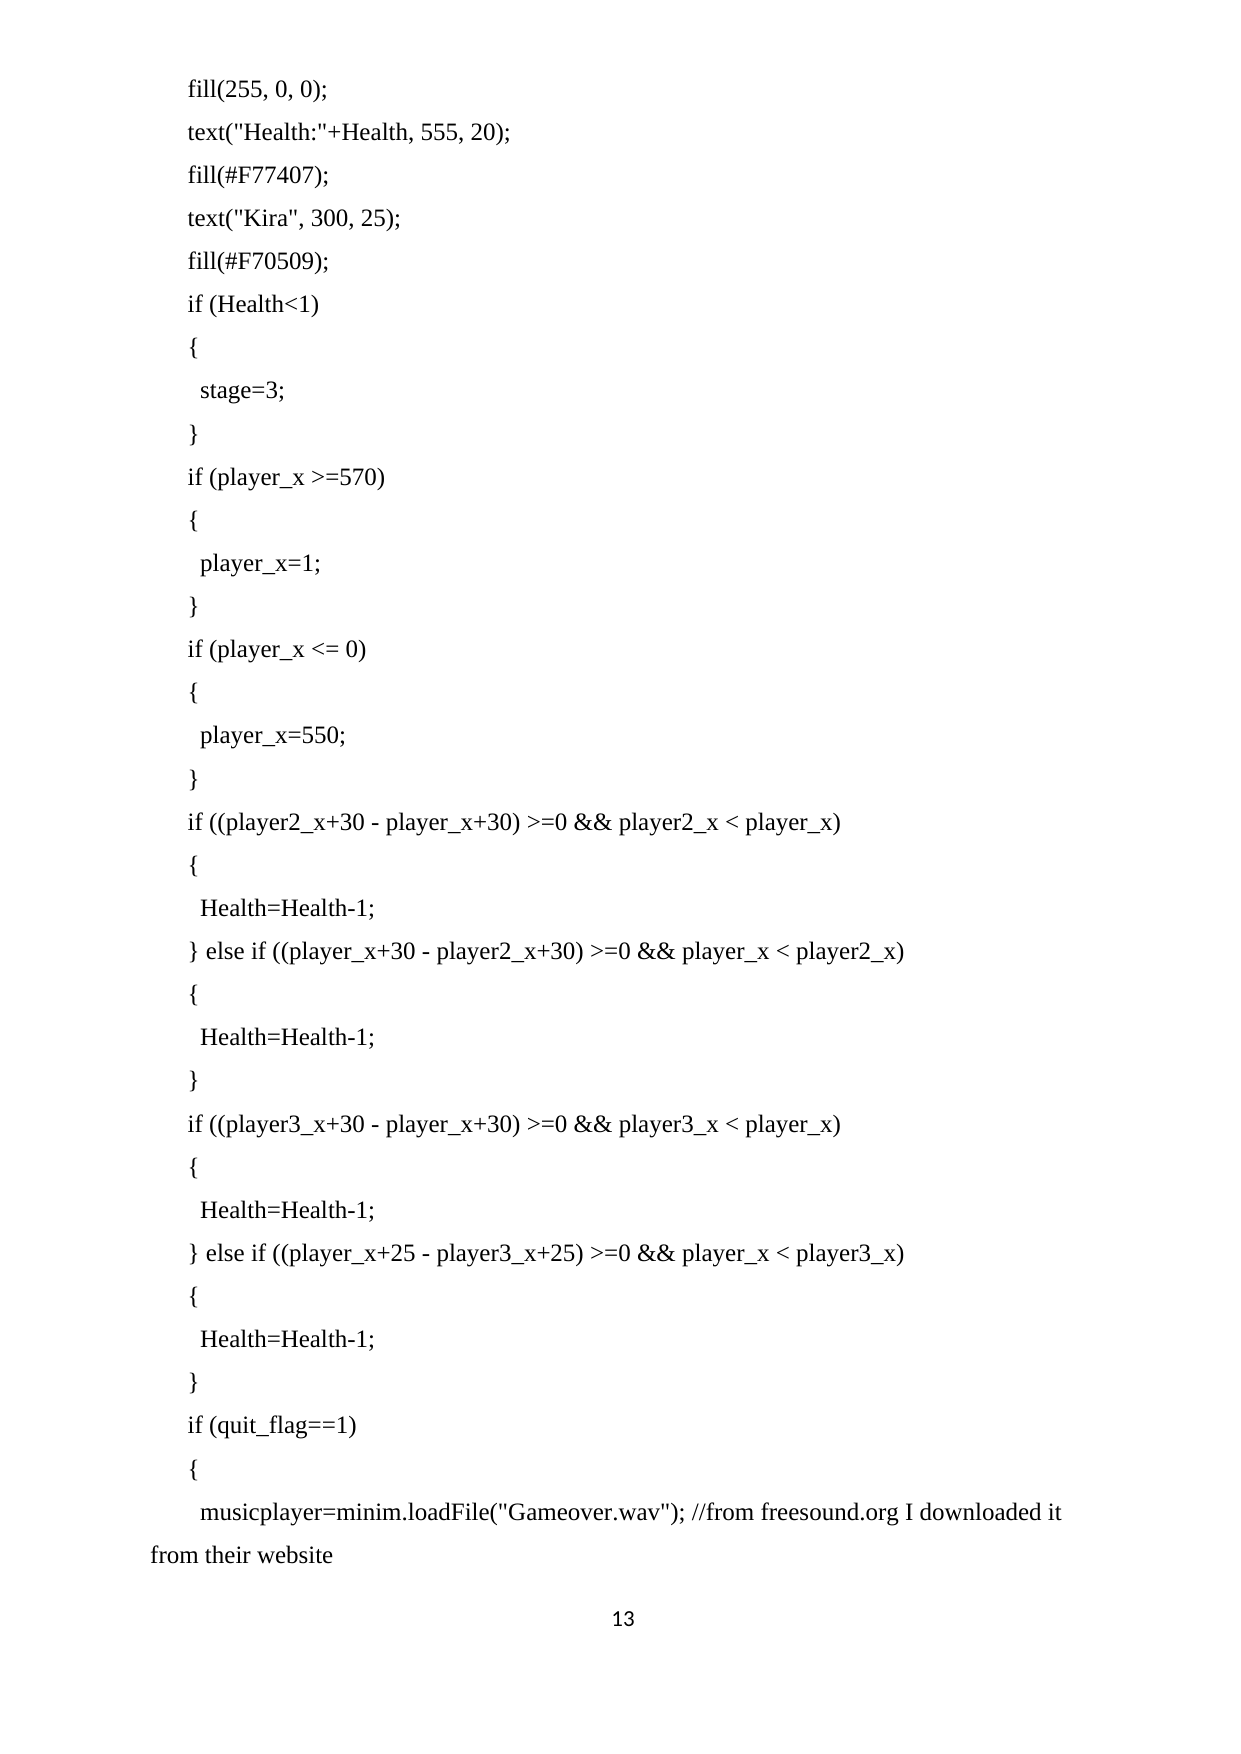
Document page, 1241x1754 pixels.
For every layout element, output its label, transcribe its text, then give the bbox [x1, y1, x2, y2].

text } [150, 1367, 1090, 1396]
text { [150, 850, 1090, 879]
text fill(#F77407); [150, 160, 1090, 189]
text if ((player3_x+30 - player_x+30) >=0 && player3_x < player_x) [150, 1109, 1090, 1137]
text if (quit_flag==1) [150, 1411, 1090, 1439]
text Health=Health-1; [150, 1022, 1090, 1051]
text if (player_x <= 0) [150, 634, 1090, 663]
text Health=Health-1; [150, 1324, 1090, 1353]
text { [150, 505, 1090, 534]
text Health=Health-1; [150, 1195, 1090, 1224]
text player_x=550; [150, 721, 1090, 749]
text musicplayer=minim.loadFile("Gameover.wav"); //from freesound.org I downloaded it from their website [150, 1497, 1090, 1569]
text text("Kira", 300, 25); [150, 203, 1090, 232]
text fill(255, 0, 0); [150, 74, 1090, 102]
text { [150, 1454, 1090, 1482]
text if (player_x >=570) [150, 462, 1090, 491]
text } [150, 591, 1090, 620]
text { [150, 1152, 1090, 1181]
text } [150, 419, 1090, 447]
text Health=Health-1; [150, 893, 1090, 922]
text } else if ((player_x+30 - player2_x+30) >=0 && player_x < player2_x) [150, 936, 1090, 965]
text } else if ((player_x+25 - player3_x+25) >=0 && player_x < player3_x) [150, 1238, 1090, 1267]
text } [150, 1066, 1090, 1094]
text { [150, 1281, 1090, 1310]
text stage=3; [150, 376, 1090, 404]
text { [150, 332, 1090, 361]
text } [150, 764, 1090, 792]
text if (Health<1) [150, 289, 1090, 318]
text fill(#F70509); [150, 246, 1090, 275]
text text("Health:"+Health, 555, 20); [150, 117, 1090, 146]
text { [150, 677, 1090, 706]
text { [150, 979, 1090, 1008]
text if ((player2_x+30 - player_x+30) >=0 && player2_x < player_x) [150, 807, 1090, 836]
text player_x=1; [150, 548, 1090, 577]
